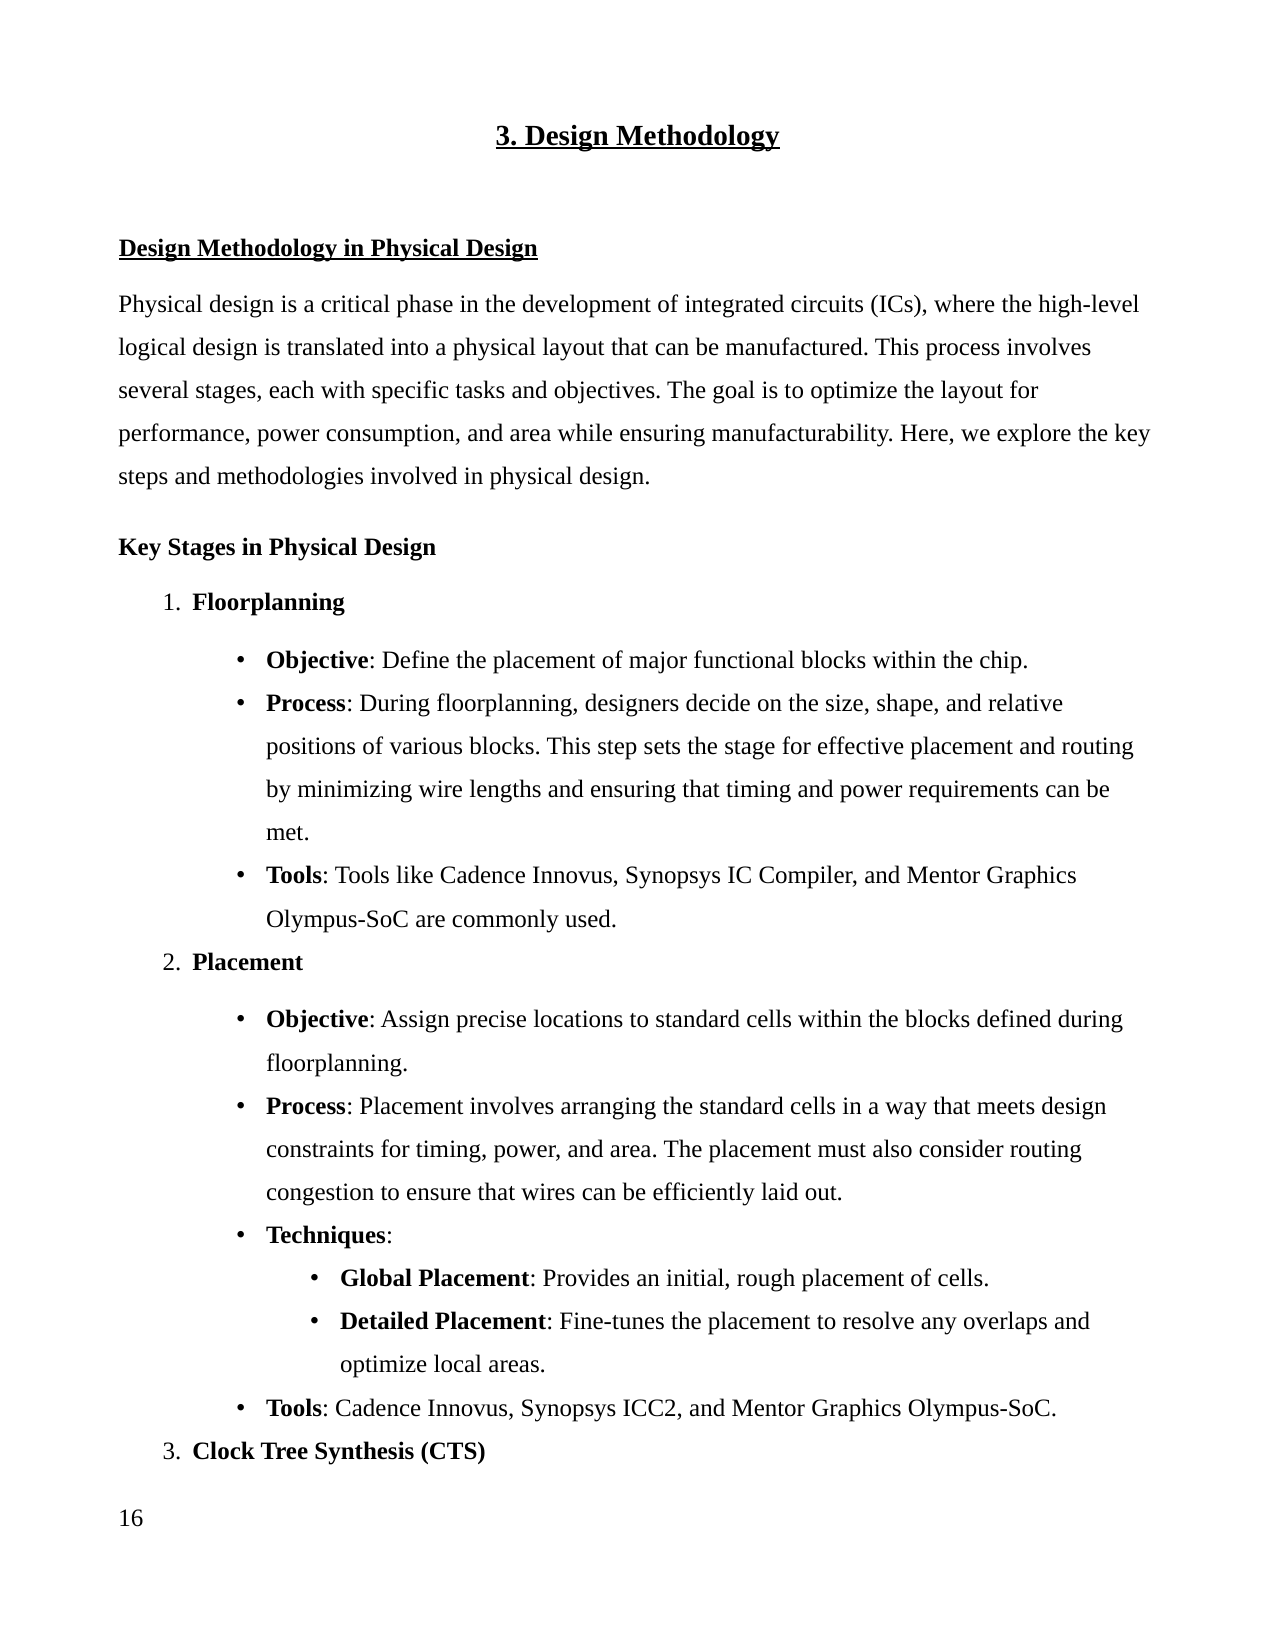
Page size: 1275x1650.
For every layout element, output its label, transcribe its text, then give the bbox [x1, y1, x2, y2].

subtitle Key Stages in Physical Design [118, 532, 1157, 560]
list Objective: Define the placement of major functional blocks within the chip. [236, 645, 1157, 674]
text Physical design is a critical phase in the development of integrated circuits (ICs), where the high-level logical design is translated into a physical layout that can be manufactured. This process involves several stages, each with specific tasks and objectives. The goal is to optimize the layout for performance, power consumption, and area while ensuring manufacturability. Here, we explore the key steps and methodologies involved in physical design. [118, 289, 1157, 490]
list Tools: Cadence Innovus, Synopsys ICC2, and Mentor Graphics Olympus-SoC. [236, 1393, 1157, 1421]
list Process: During floorplanning, designers decide on the size, shape, and relative positions of various blocks. This step sets the stage for effective placement and routing by minimizing wire lengths and ensuring that timing and power requirements can be met. [236, 688, 1157, 846]
subtitle Design Methodology in Physical Design [118, 233, 1157, 262]
list Placement [162, 947, 1157, 976]
list Global Placement: Provides an initial, rough placement of cells. [310, 1263, 1157, 1292]
list Techniques: [236, 1220, 1157, 1249]
list Process: Placement involves arranging the standard cells in a way that meets design constraints for timing, power, and area. The placement must also consider routing congestion to ensure that wires can be efficiently laid out. [236, 1091, 1157, 1206]
list Detailed Placement: Fine-tunes the placement to resolve any overlaps and optimize local areas. [310, 1306, 1157, 1378]
list Tools: Tools like Cadence Innovus, Synopsys IC Compiler, and Mentor Graphics Olympus-SoC are commonly used. [236, 861, 1157, 932]
list Clock Tree Synthesis (CTS) [162, 1436, 1157, 1464]
text 3. Design Methodology [118, 118, 1157, 152]
list Floorplanning [162, 587, 1157, 616]
list Objective: Assign precise locations to standard cells within the blocks defined during floorplanning. [236, 1004, 1157, 1076]
